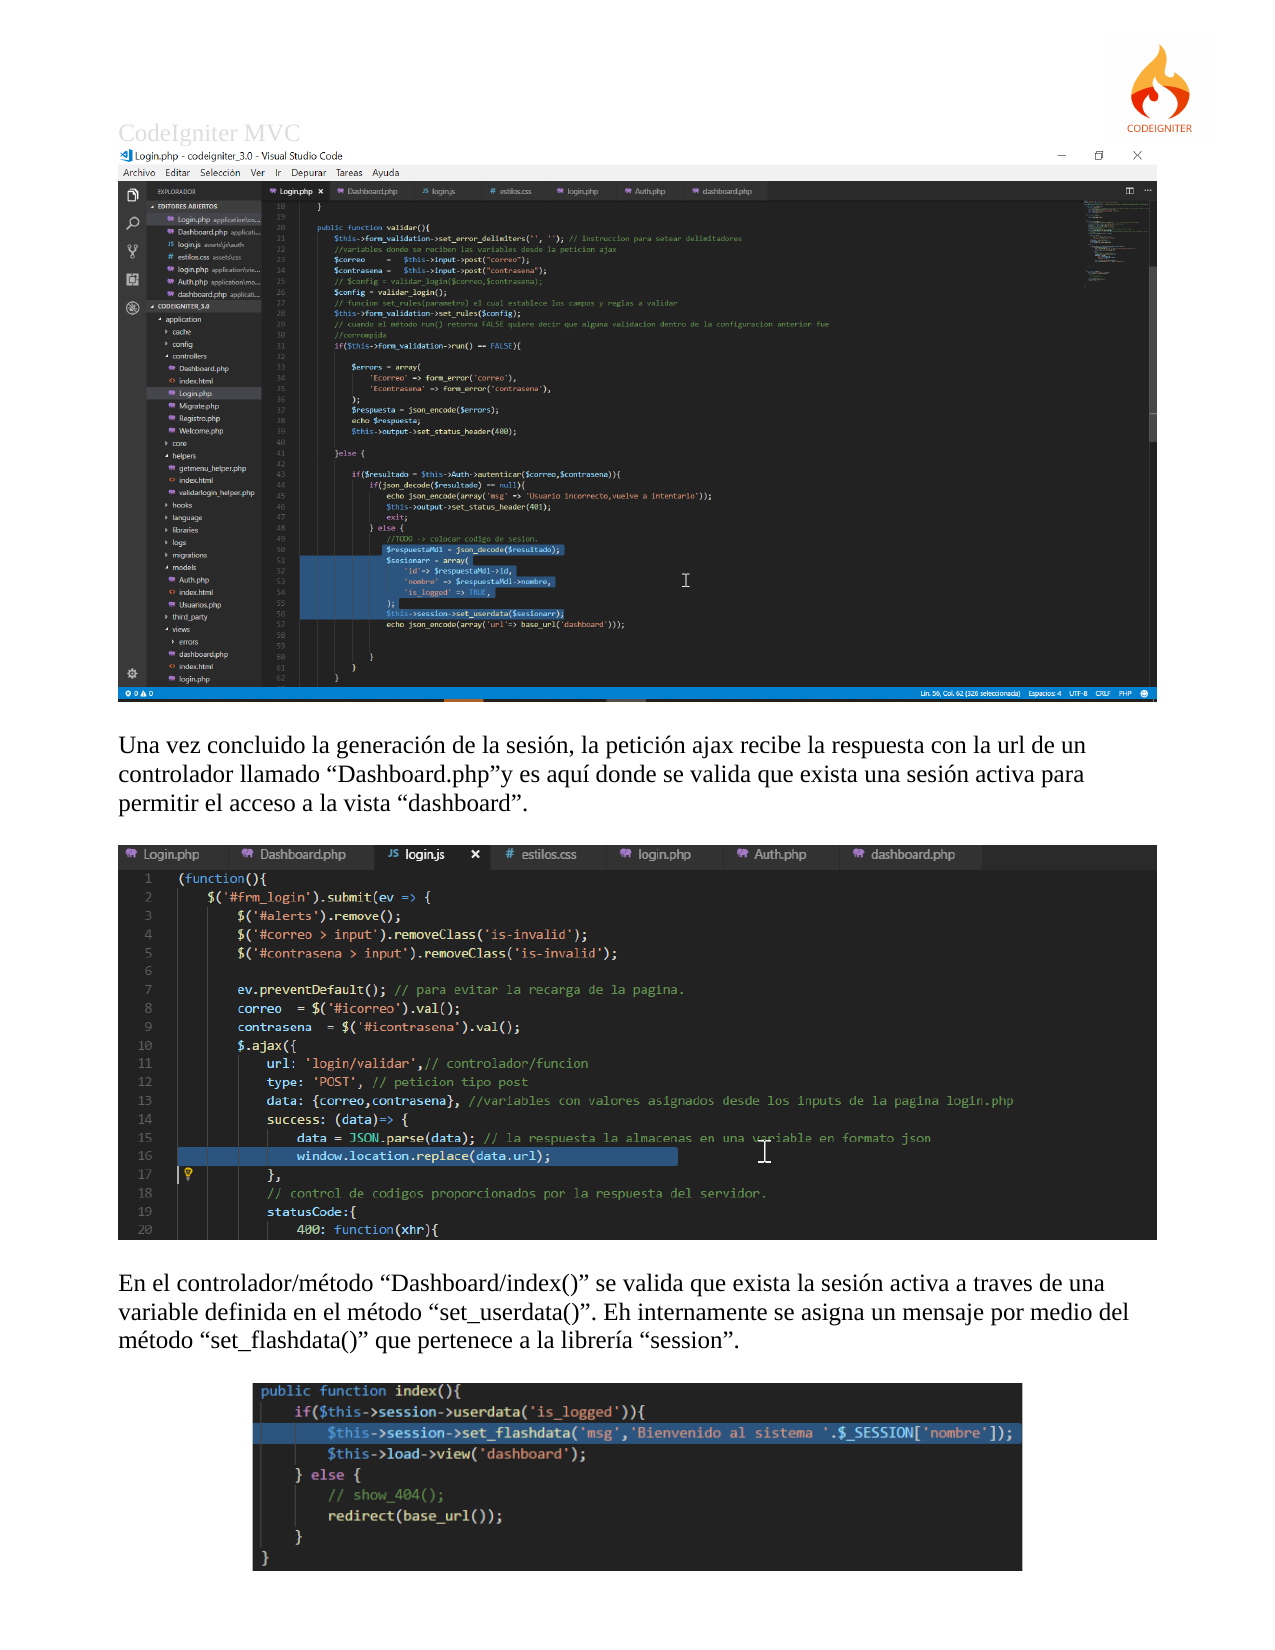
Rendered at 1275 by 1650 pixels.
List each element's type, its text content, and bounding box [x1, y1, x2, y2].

picture [118, 146, 1157, 702]
picture [118, 845, 1157, 1240]
picture [1107, 36, 1213, 142]
text Una vez concluido la generación de la sesión, la petición ajax recibe la respuesta con la url de un controlador llamado “Dashboard.php”y es aquí donde se valida que exista una sesión activa para permitir el acceso a la vista “dashboard”. [118, 731, 1157, 817]
picture [252, 1383, 1023, 1571]
text En el controlador/método “Dashboard/index()” se valida que exista la sesión activa a traves de una variable definida en el método “set_userdata()”. Eh internamente se asigna un mensaje por medio del método “set_flashdata()” que pertenece a la librería “session”. [118, 1268, 1157, 1354]
